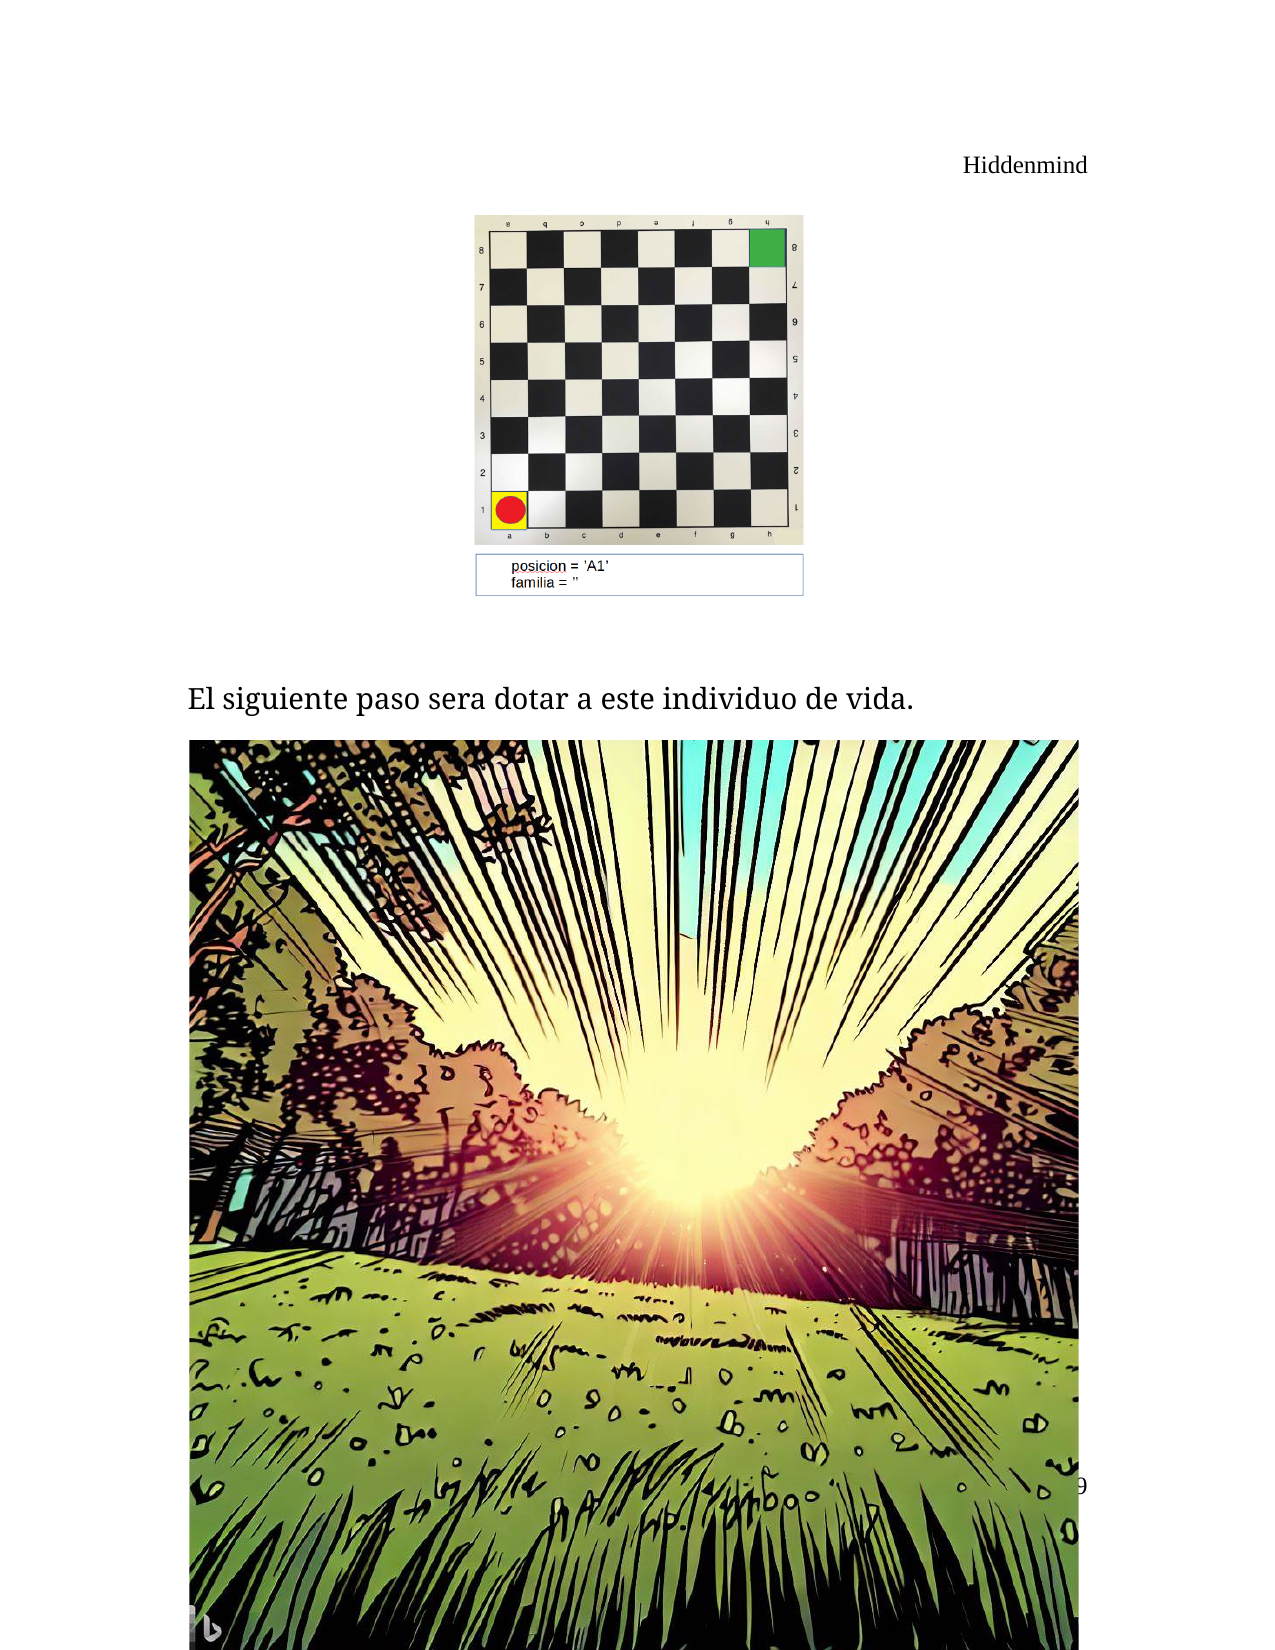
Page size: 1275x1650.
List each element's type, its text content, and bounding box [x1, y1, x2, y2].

picture [468, 210, 807, 600]
text Y eso es todo. [187, 718, 1087, 758]
text El siguiente paso sera dotar a este individuo de vida. [187, 679, 1087, 718]
picture [189, 740, 1079, 1650]
